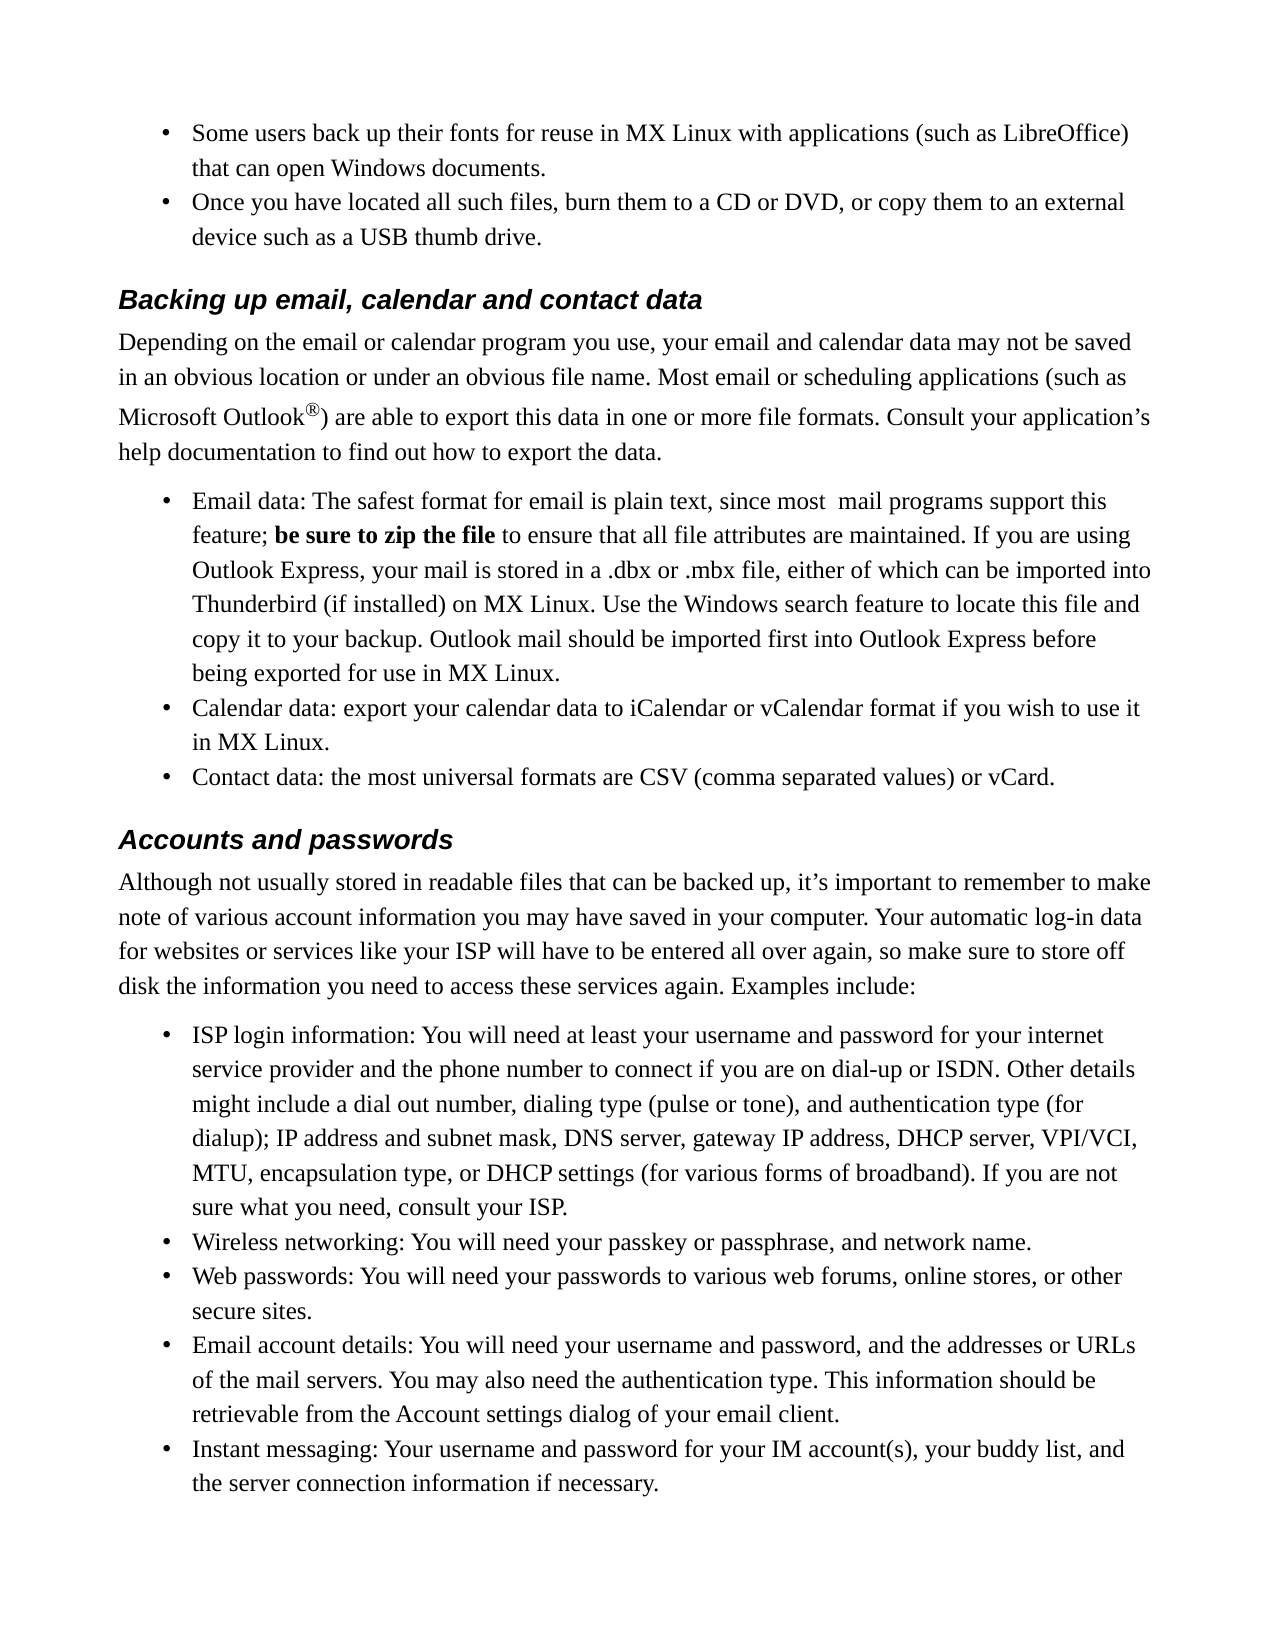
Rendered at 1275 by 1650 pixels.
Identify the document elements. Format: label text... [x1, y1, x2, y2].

list Contact data: the most universal formats are CSV (comma separated values) or vCard. [162, 762, 1157, 790]
text Although not usually stored in readable files that can be backed up, it’s important to remember to make note of various account information you may have saved in your computer. Your automatic log-in data for websites or services like your ISP will have to be entered all over again, so make sure to store off disk the information you need to access these services again. Examples include: [118, 867, 1157, 1000]
list Once you have located all such files, burn them to a CD or DVD, or copy them to an external device such as a USB thumb drive. [162, 187, 1157, 250]
list Instant messaging: Your username and password for your IM account(s), your buddy list, and the server connection information if necessary. [162, 1434, 1157, 1497]
subtitle Accounts and passwords [118, 823, 1157, 855]
text Depending on the email or calendar program you use, your email and calendar data may not be saved in an obvious location or under an obvious file name. Most email or scheduling applications (such as Microsoft Outlook®) are able to export this data in one or more file formats. Consult your application’s help documentation to find out how to export the data. [118, 327, 1157, 465]
list Some users back up their fonts for reuse in MX Linux with applications (such as LibreOffice) that can open Windows documents. [162, 118, 1157, 181]
list ISP login information: You will need at least your username and password for your internet service provider and the phone number to connect if you are on dial-up or ISDN. Other details might include a dial out number, dialing type (pulse or tone), and authentication type (for dialup); IP address and subnet mask, DNS server, gateway IP address, DHCP server, VPI/VCI, MTU, encapsulation type, or DHCP settings (for various forms of broadband). If you are not sure what you need, consult your ISP. [162, 1020, 1157, 1221]
list Calendar data: export your calendar data to iCalendar or vCalendar format if you wish to use it in MX Linux. [162, 693, 1157, 756]
list Email account details: You will need your username and password, and the addresses or URLs of the mail servers. You may also need the authentication type. This information should be retrievable from the Account settings dialog of your email client. [162, 1330, 1157, 1428]
subtitle Backing up email, calendar and contact data [118, 283, 1157, 315]
list Email data: The safest format for email is plain text, since most mail programs support this feature; be sure to zip the file to ensure that all file attributes are maintained. If you are using Outlook Express, your mail is stored in a .dbx or .mbx file, either of which can be imported into Thunderbird (if installed) on MX Linux. Use the Windows search feature to locate this file and copy it to your backup. Outlook mail should be imported first into Outlook Express before being exported for use in MX Linux. [162, 486, 1157, 687]
list Wireless networking: You will need your passkey or passphrase, and network name. [162, 1227, 1157, 1256]
list Web passwords: You will need your passwords to various web forums, online stores, or other secure sites. [162, 1261, 1157, 1324]
